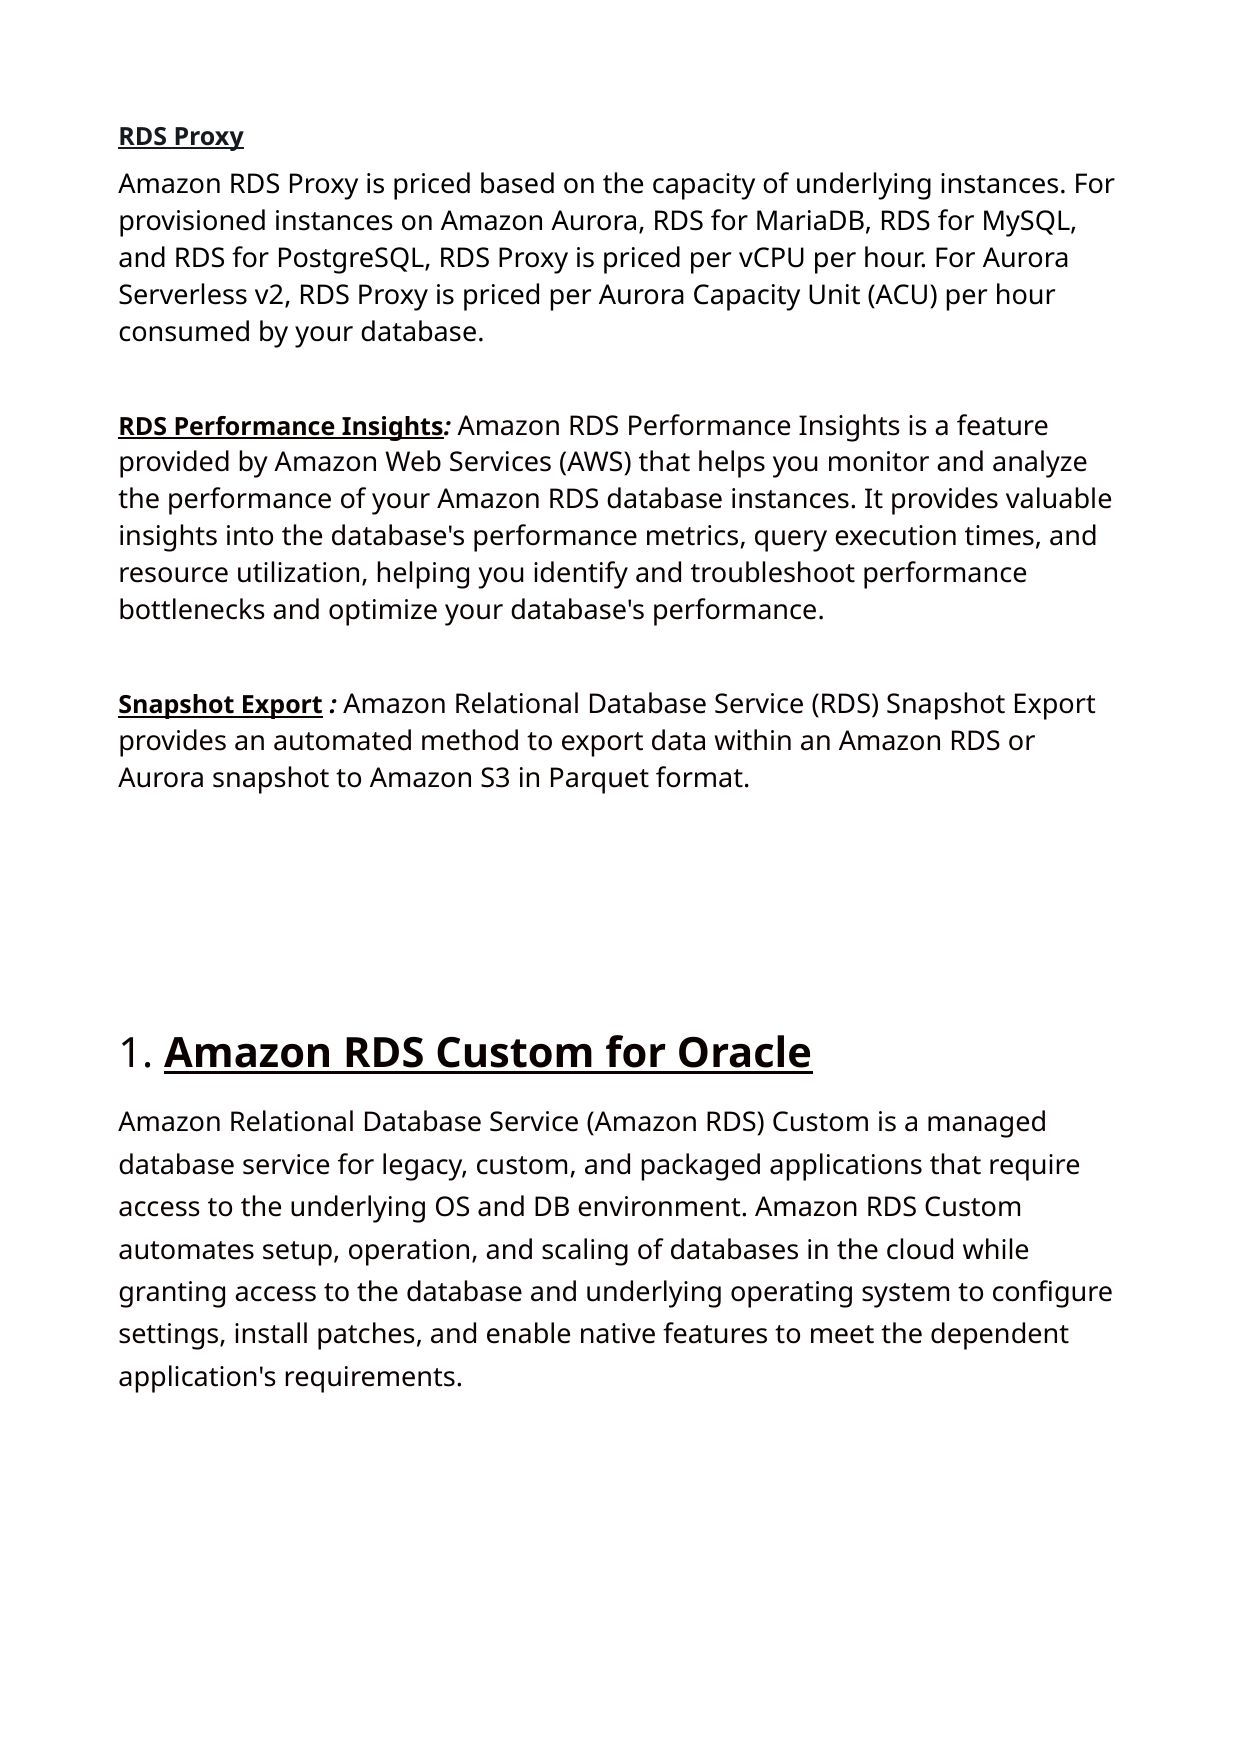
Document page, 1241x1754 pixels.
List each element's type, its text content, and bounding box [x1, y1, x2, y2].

text Amazon Relational Database Service (Amazon RDS) Custom is a managed database service for legacy, custom, and packaged applications that require access to the underlying OS and DB environment. Amazon RDS Custom automates setup, operation, and scaling of databases in the cloud while granting access to the database and underlying operating system to configure settings, install patches, and enable native features to meet the dependent application's requirements. [118, 1103, 1122, 1394]
text 1. Amazon RDS Custom for Oracle [118, 1023, 1122, 1080]
subtitle Snapshot Export : Amazon Relational Database Service (RDS) Snapshot Export provides an automated method to export data within an Amazon RDS or Aurora snapshot to Amazon S3 in Parquet format. [118, 685, 1122, 796]
text Amazon RDS Proxy is priced based on the capacity of underlying instances. For provisioned instances on Amazon Aurora, RDS for MariaDB, RDS for MySQL, and RDS for PostgreSQL, RDS Proxy is priced per vCPU per hour. For Aurora Serverless v2, RDS Proxy is priced per Aurora Capacity Unit (ACU) per hour consumed by your database. [118, 165, 1122, 349]
subtitle RDS Proxy [118, 118, 1122, 152]
text RDS Performance Insights: Amazon RDS Performance Insights is a feature provided by Amazon Web Services (AWS) that helps you monitor and analyze the performance of your Amazon RDS database instances. It provides valuable insights into the database's performance metrics, query execution times, and resource utilization, helping you identify and troubleshoot performance bottlenecks and optimize your database's performance. [118, 406, 1122, 627]
